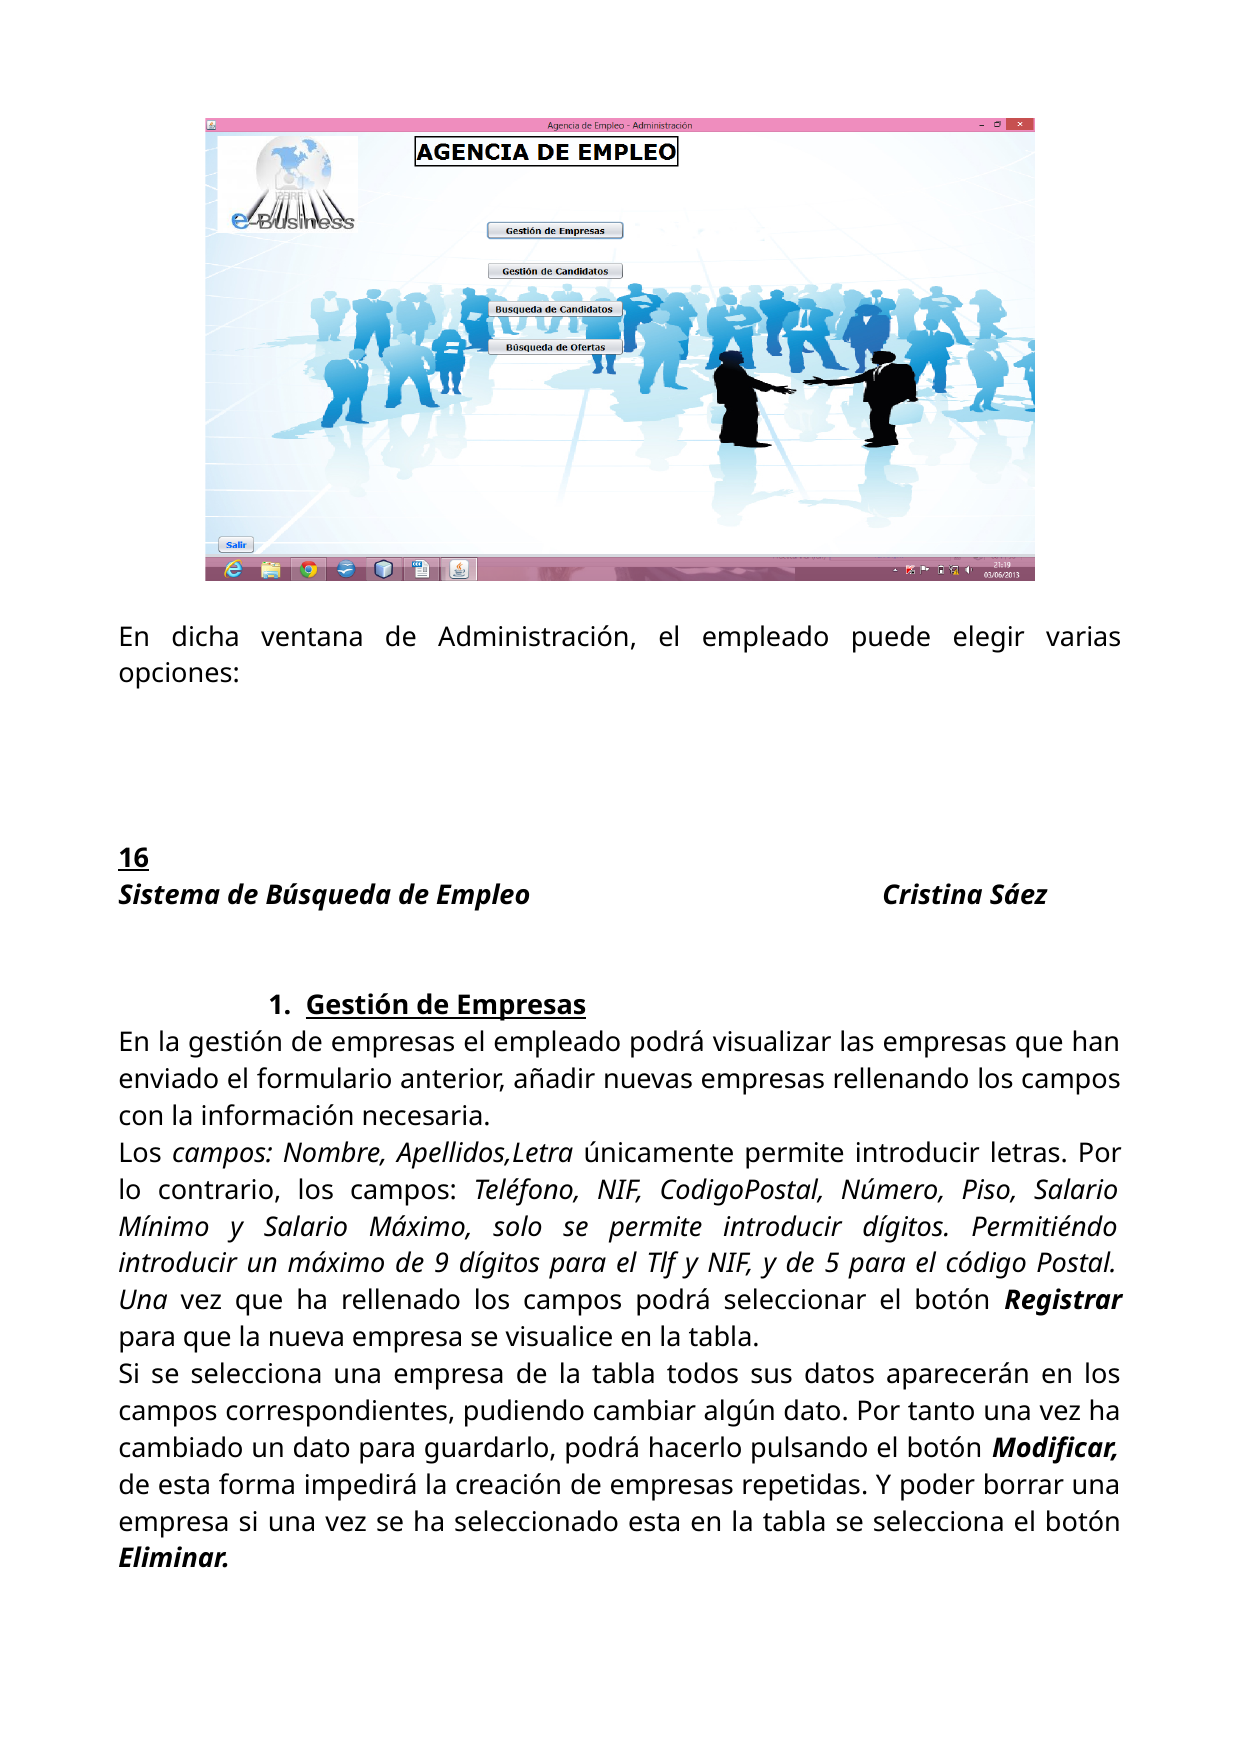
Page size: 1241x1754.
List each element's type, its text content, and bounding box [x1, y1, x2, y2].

text Los campos: Nombre, Apellidos,Letra únicamente permite introducir letras. Por lo contrario, los campos: Teléfono, NIF, CodigoPostal, Número, Piso, Salario Mínimo y Salario Máximo, solo se permite introducir dígitos. Permitiéndo introducir un máximo de 9 dígitos para el Tlf y NIF, y de 5 para el código Postal. Una vez que ha rellenado los campos podrá seleccionar el botón Registrar para que la nueva empresa se visualice en la tabla. [118, 1133, 1122, 1354]
list Sistema de Búsqueda de Empleo Cristina Sáez [118, 875, 1122, 912]
list 23 [118, 838, 1122, 875]
picture [205, 118, 1035, 581]
text En dicha ventana de Administración, el empleado puede elegir varias opciones: [118, 617, 1122, 691]
text Si se selecciona una empresa de la tabla todos sus datos aparecerán en los campos correspondientes, pudiendo cambiar algún dato. Por tanto una vez ha cambiado un dato para guardarlo, podrá hacerlo pulsando el botón Modificar, de esta forma impedirá la creación de empresas repetidas. Y poder borrar una empresa si una vez se ha seleccionado esta en la tabla se selecciona el botón Eliminar. [118, 1354, 1122, 1576]
list Gestión de Empresas [268, 986, 1122, 1023]
text En la gestión de empresas el empleado podrá visualizar las empresas que han enviado el formulario anterior, añadir nuevas empresas rellenando los campos con la información necesaria. [118, 1023, 1122, 1133]
